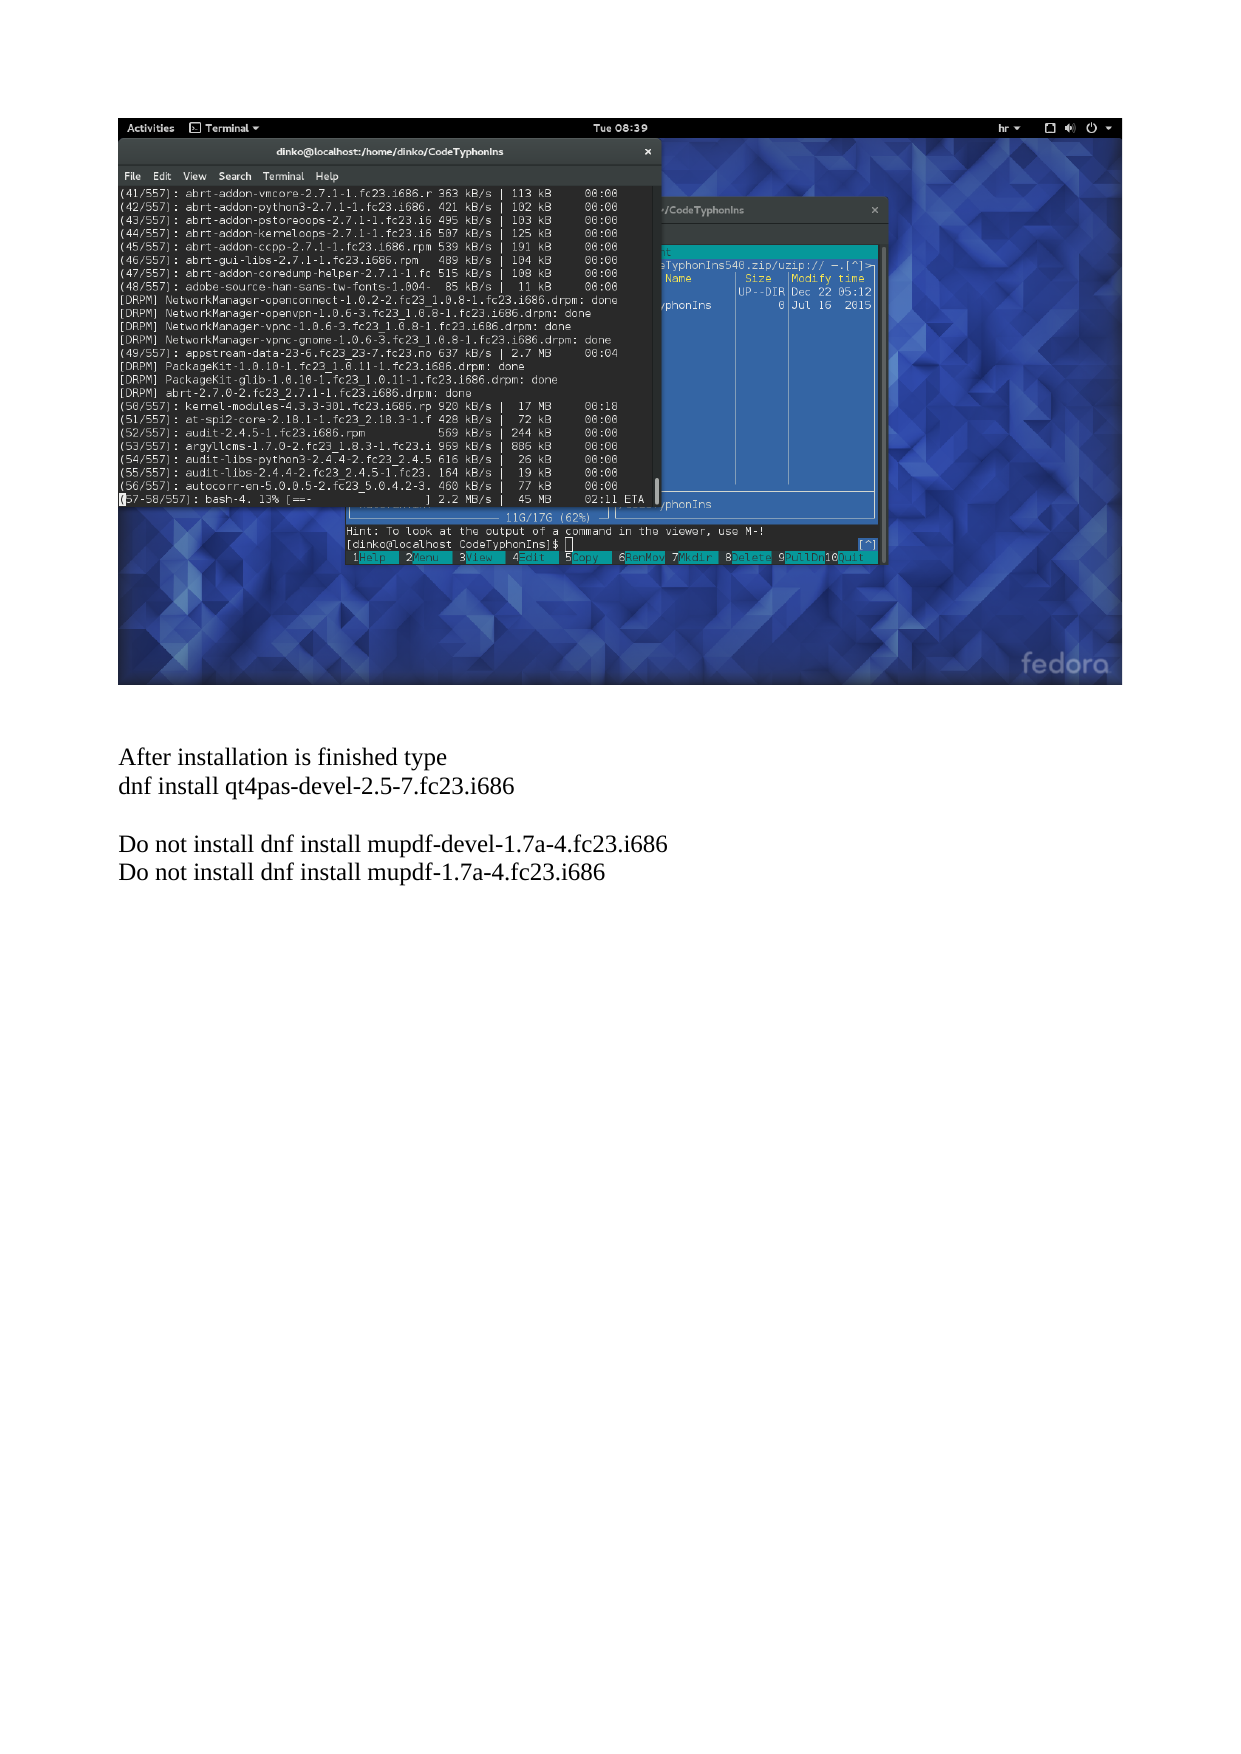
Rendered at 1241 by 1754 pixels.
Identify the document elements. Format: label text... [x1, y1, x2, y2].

text Do not install dnf install mupdf-devel-1.7a-4.fc23.i686 [118, 829, 1122, 857]
picture [118, 118, 1123, 685]
text Do not install dnf install mupdf-1.7a-4.fc23.i686 [118, 857, 1122, 886]
text After installation is finished type [118, 742, 1122, 771]
text dnf install qt4pas-devel-2.5-7.fc23.i686 [118, 771, 1122, 800]
